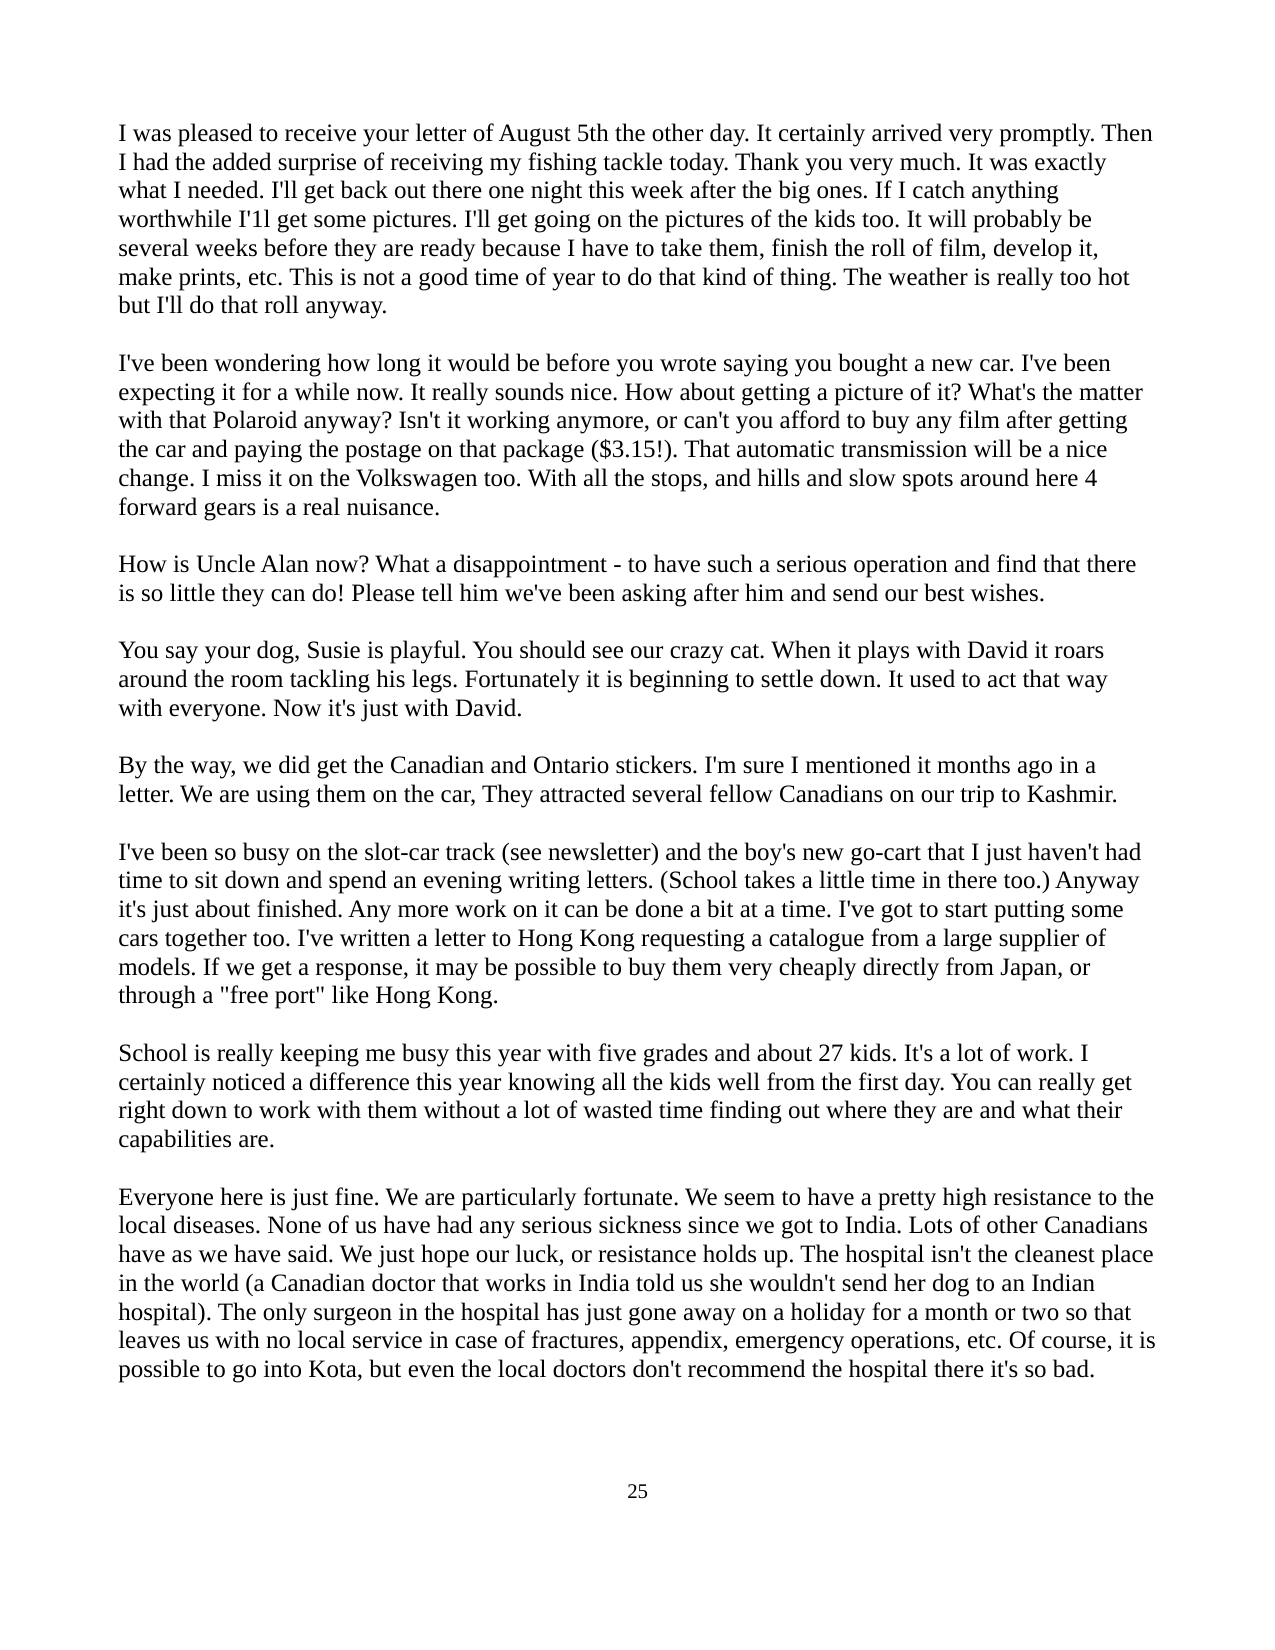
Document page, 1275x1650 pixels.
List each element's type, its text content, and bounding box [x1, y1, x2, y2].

text I've been wondering how long it would be before you wrote saying you bought a new car. I've been expecting it for a while now. It really sounds nice. How about getting a picture of it? What's the matter with that Polaroid anyway? Isn't it working anymore, or can't you afford to buy any film after getting the car and paying the postage on that package ($3.15!). That automatic transmission will be a nice change. I miss it on the Volkswagen too. With all the stops, and hills and slow spots around here 4 forward gears is a real nuisance. [118, 348, 1157, 521]
text I was pleased to receive your letter of August 5th the other day. It certainly arrived very promptly. Then I had the added surprise of receiving my fishing tackle today. Thank you very much. It was exactly what I needed. I'll get back out there one night this week after the big ones. If I catch anything worthwhile I'1l get some pictures. I'll get going on the pictures of the kids too. It will probably be several weeks before they are ready because I have to take them, finish the roll of film, develop it, make prints, etc. This is not a good time of year to do that kind of thing. The weather is really too hot but I'll do that roll anyway. [118, 118, 1157, 319]
text How is Uncle Alan now? What a disappointment - to have such a serious operation and find that there is so little they can do! Please tell him we've been asking after him and send our best wishes. [118, 549, 1157, 607]
text You say your dog, Susie is playful. You should see our crazy cat. When it plays with David it roars around the room tackling his legs. Fortunately it is beginning to settle down. It used to act that way with everyone. Now it's just with David. [118, 636, 1157, 722]
text I've been so busy on the slot-car track (see newsletter) and the boy's new go-cart that I just haven't had time to sit down and spend an evening writing letters. (School takes a little time in there too.) Anyway it's just about finished. Any more work on it can be done a bit at a time. I've got to start putting some cars together too. I've written a letter to Hong Kong requesting a catalogue from a large supplier of models. If we get a response, it may be possible to buy them very cheaply directly from Japan, or through a "free port" like Hong Kong. [118, 837, 1157, 1009]
text By the way, we did get the Canadian and Ontario stickers. I'm sure I mentioned it months ago in a letter. We are using them on the car, They attracted several fellow Canadians on our trip to Kashmir. [118, 751, 1157, 808]
text School is really keeping me busy this year with five grades and about 27 kids. It's a lot of work. I certainly noticed a difference this year knowing all the kids well from the first day. You can really get right down to work with them without a lot of wasted time finding out where they are and what their capabilities are. [118, 1038, 1157, 1153]
text Everyone here is just fine. We are particularly fortunate. We seem to have a pretty high resistance to the local diseases. None of us have had any serious sickness since we got to India. Lots of other Canadians have as we have said. We just hope our luck, or resistance holds up. The hospital isn't the cleanest place in the world (a Canadian doctor that works in India told us she wouldn't send her dog to an Indian hospital). The only surgeon in the hospital has just gone away on a holiday for a month or two so that leaves us with no local service in case of fractures, appendix, emergency operations, etc. Of course, it is possible to go into Kota, but even the local doctors don't recommend the hospital there it's so bad. [118, 1182, 1157, 1383]
